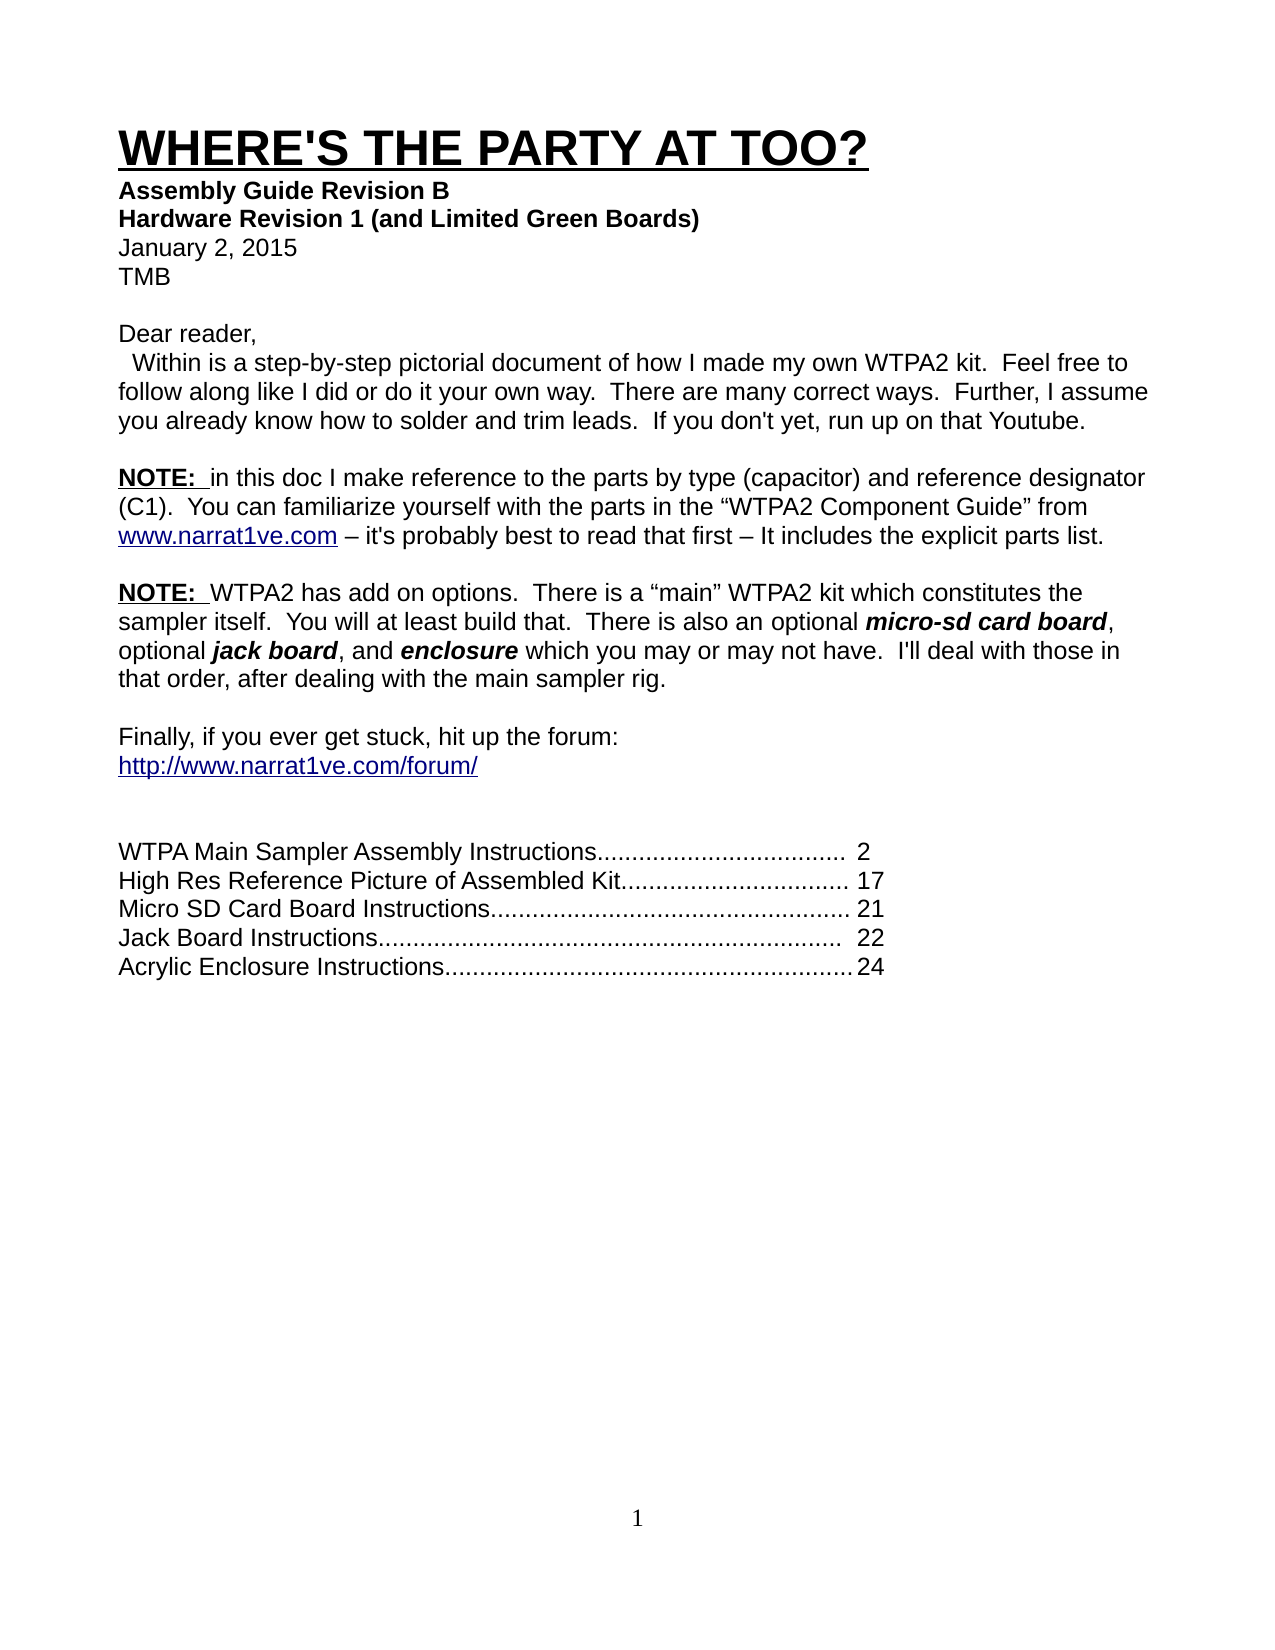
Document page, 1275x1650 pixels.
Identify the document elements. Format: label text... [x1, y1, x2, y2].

text Hardware Revision 1 (and Limited Green Boards) [118, 204, 1157, 233]
text High Res Reference Picture of Assembled Kit................................. 17 [118, 866, 1157, 894]
text NOTE: in this doc I make reference to the parts by type (capacitor) and reference designator (C1). You can familiarize yourself with the parts in the “WTPA2 Component Guide” from www.narrat1ve.com – it's probably best to read that first – It includes the explicit parts list. [118, 463, 1157, 549]
text January 2, 2015 [118, 233, 1157, 262]
text Jack Board Instructions................................................................... 22 [118, 923, 1157, 952]
text Acrylic Enclosure Instructions........................................................... 24 [118, 952, 1157, 981]
text Assembly Guide Revision B [118, 176, 1157, 204]
text TMB [118, 262, 1157, 291]
text NOTE: WTPA2 has add on options. There is a “main” WTPA2 kit which constitutes the sampler itself. You will at least build that. There is also an optional micro-sd card board, optional jack board, and enclosure which you may or may not have. I'll deal with those in that order, after dealing with the main sampler rig. [118, 578, 1157, 693]
text http://www.narrat1ve.com/forum/ [118, 751, 1157, 779]
text Dear reader, [118, 319, 1157, 348]
text WHERE'S THE PARTY AT TOO? [118, 118, 1157, 176]
text Finally, if you ever get stuck, hit up the forum: [118, 722, 1157, 751]
text Within is a step-by-step pictorial document of how I made my own WTPA2 kit. Feel free to follow along like I did or do it your own way. There are many correct ways. Further, I assume you already know how to solder and trim leads. If you don't yet, run up on that Youtube. [118, 348, 1157, 434]
text Micro SD Card Board Instructions.................................................... 21 [118, 894, 1157, 923]
text WTPA Main Sampler Assembly Instructions.................................... 2 [118, 837, 1157, 866]
